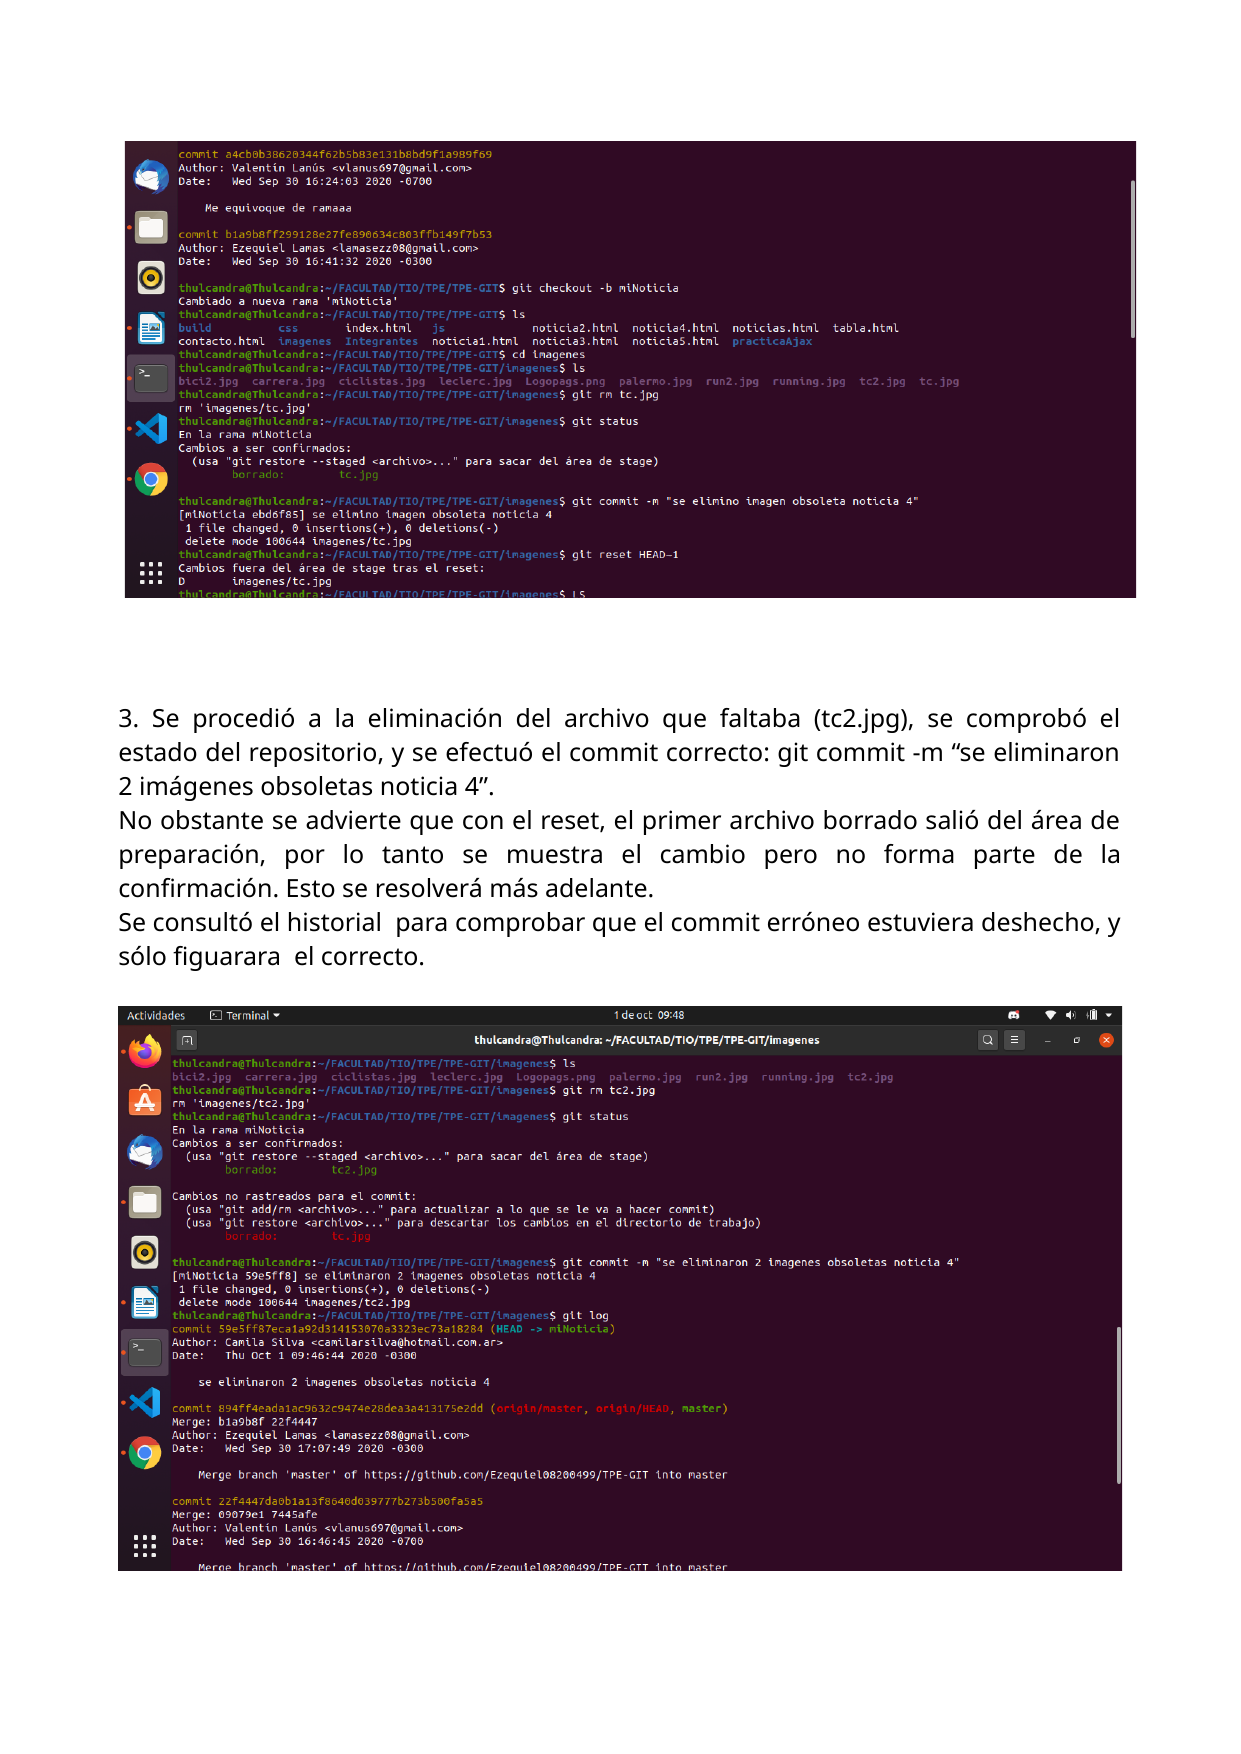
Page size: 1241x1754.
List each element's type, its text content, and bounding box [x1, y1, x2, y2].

text Se consultó el historial para comprobar que el commit erróneo estuviera deshecho, y sólo figuarara el correcto. [118, 904, 1122, 973]
picture [118, 1006, 1123, 1571]
text 3. Se procedió a la eliminación del archivo que faltaba (tc2.jpg), se comprobó el estado del repositorio, y se efectuó el commit correcto: git commit -m “se eliminaron 2 imágenes obsoletas noticia 4”. [118, 700, 1122, 802]
text No obstante se advierte que con el reset, el primer archivo borrado salió del área de preparación, por lo tanto se muestra el cambio pero no forma parte de la confirmación. Esto se resolverá más adelante. [118, 802, 1122, 904]
picture [124, 141, 1137, 598]
